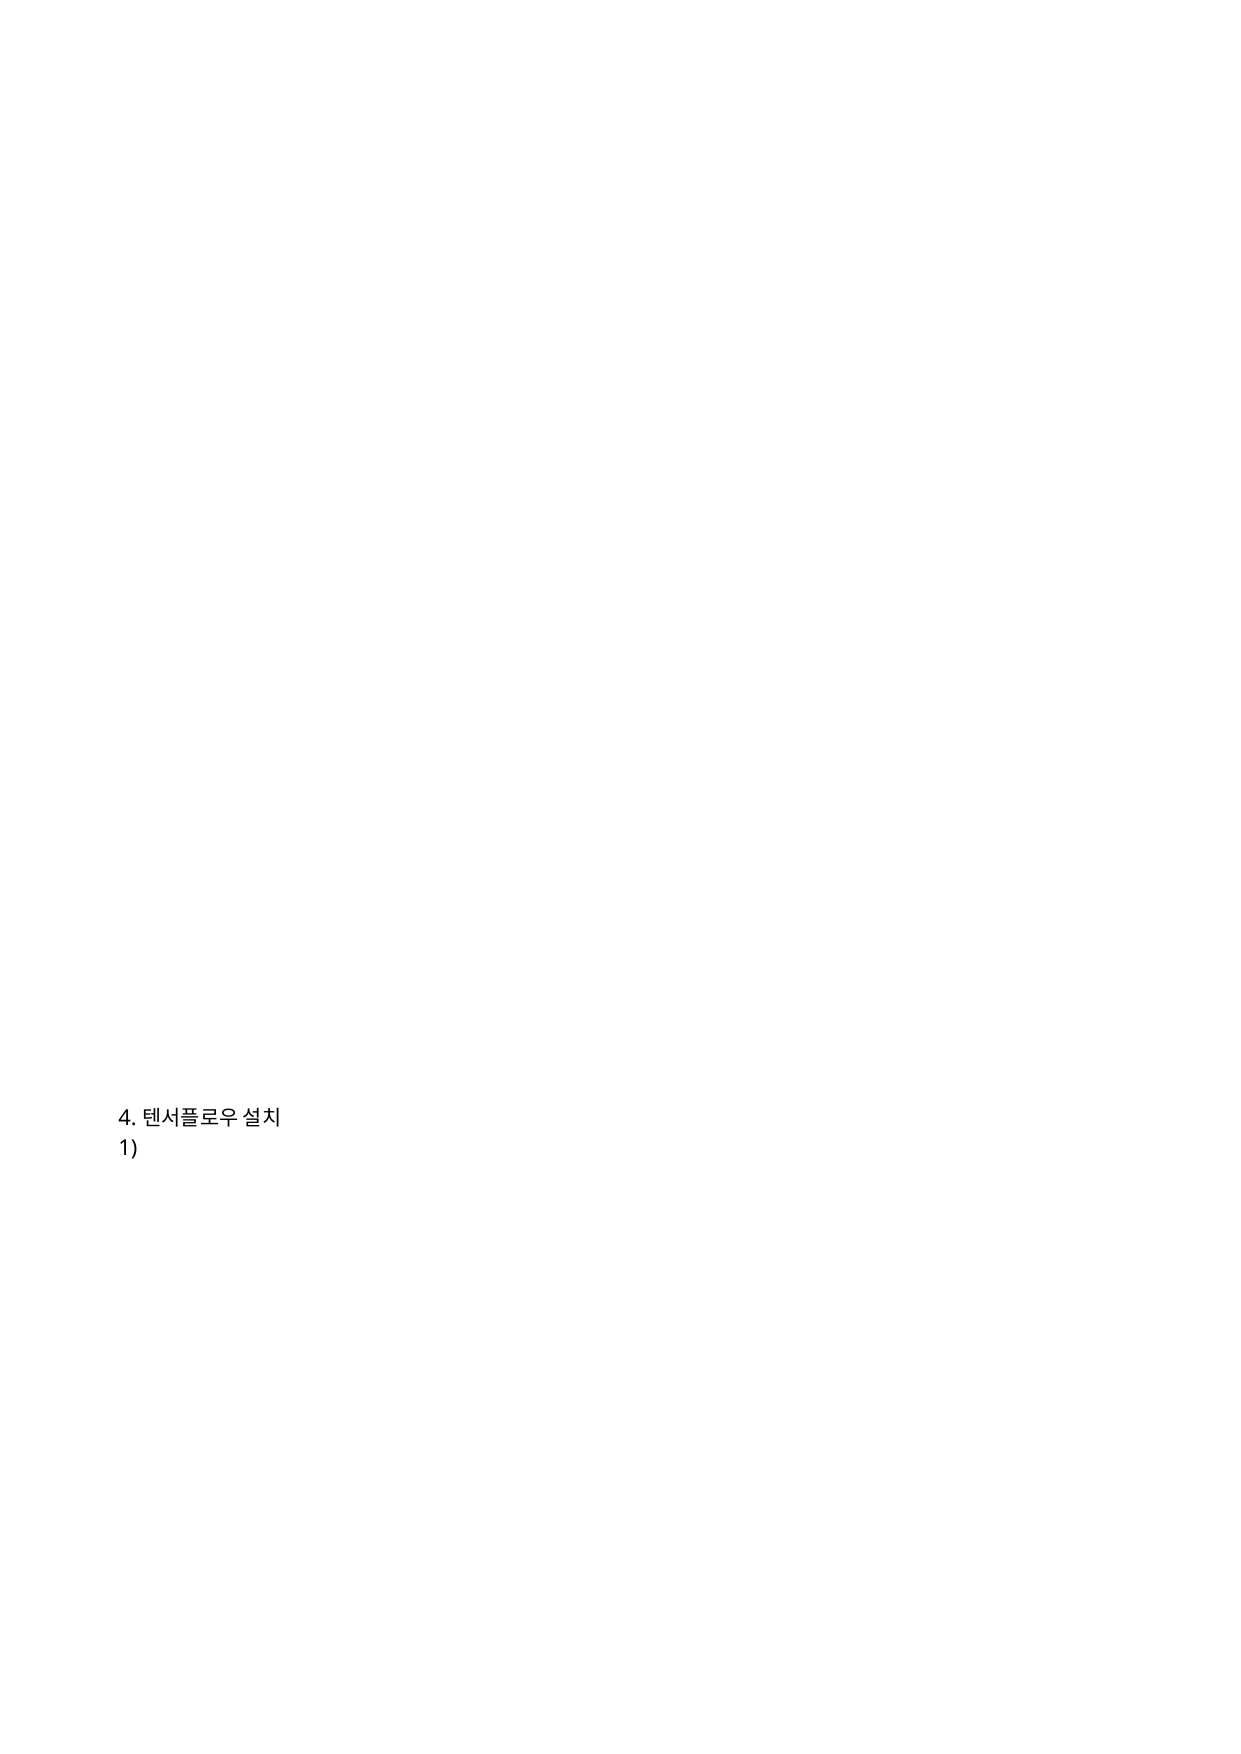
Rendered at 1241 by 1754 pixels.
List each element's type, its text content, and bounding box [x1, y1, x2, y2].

text 4. 텐서플로우 설치 [118, 1101, 1122, 1132]
text 1) [118, 1132, 1122, 1162]
